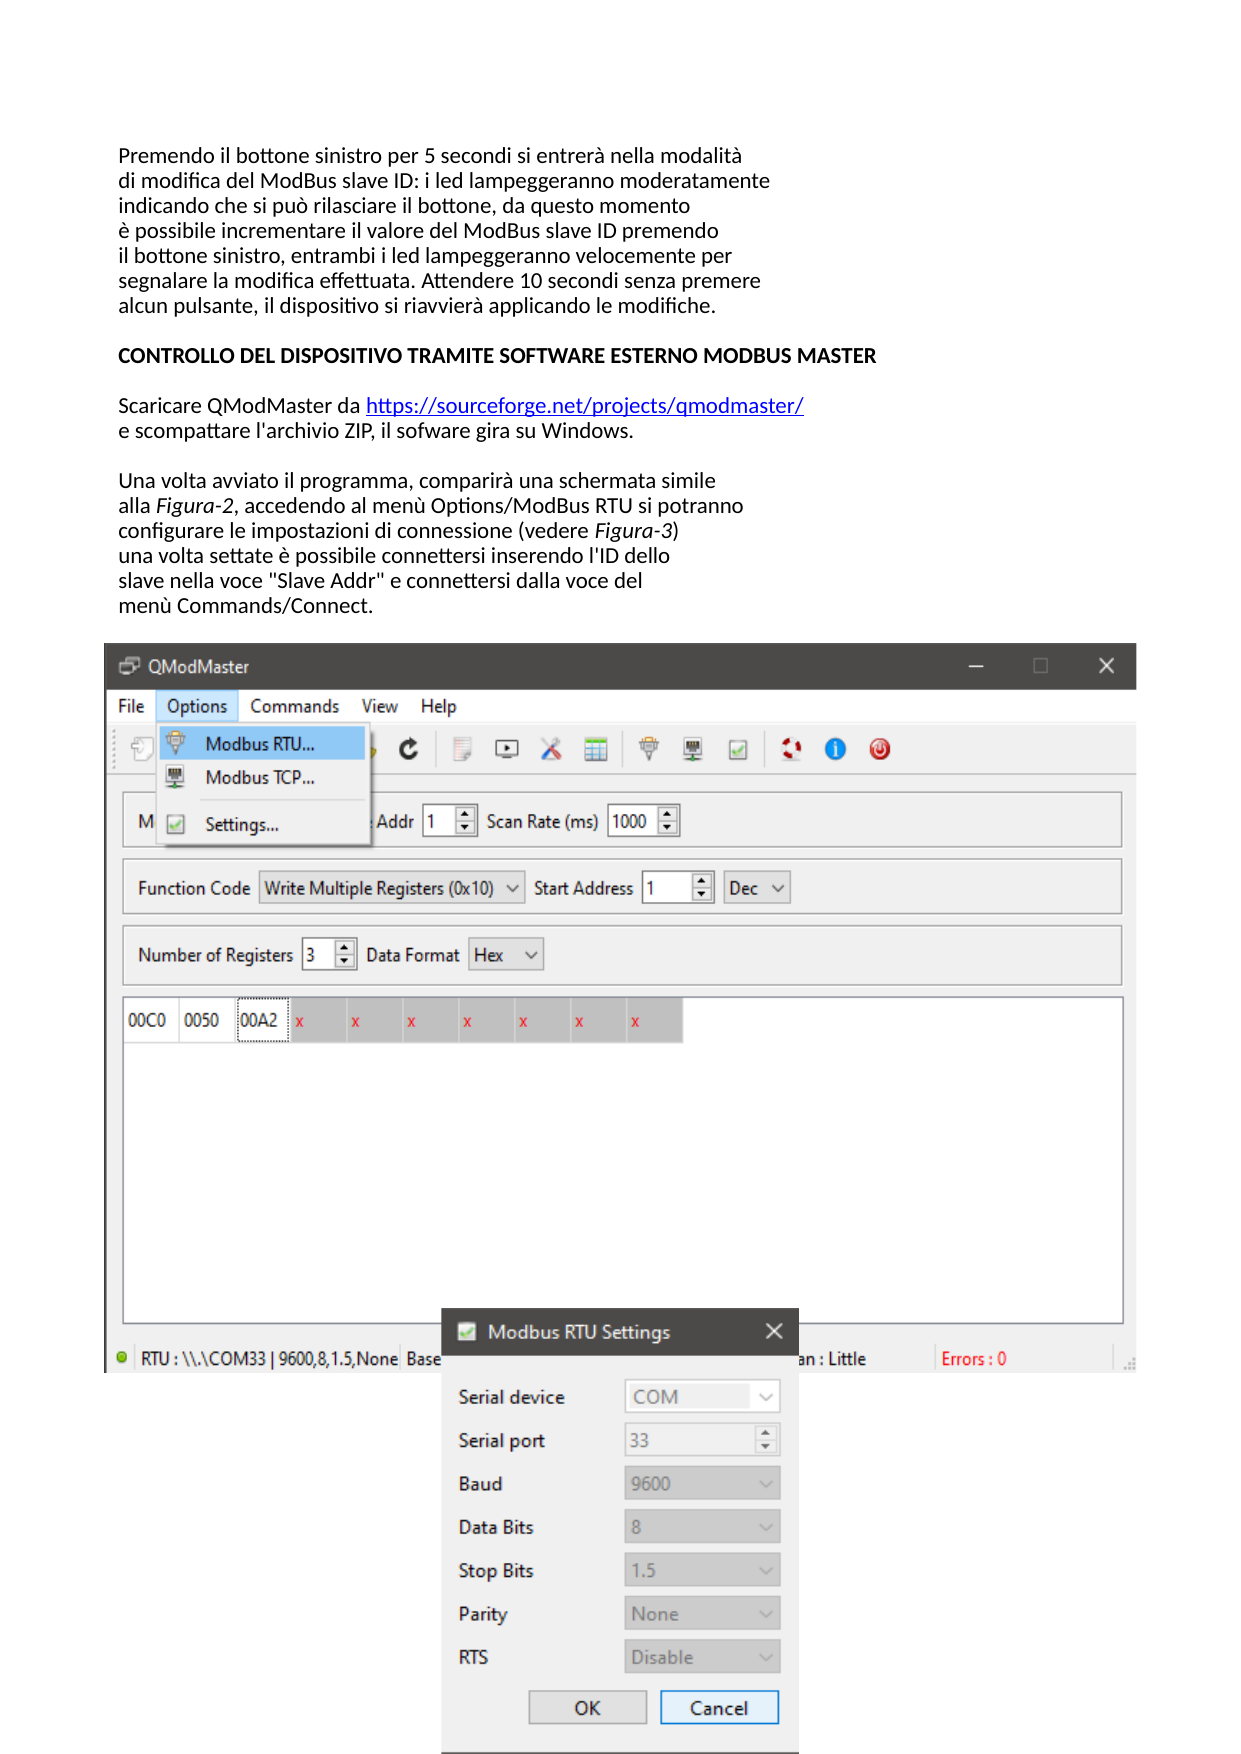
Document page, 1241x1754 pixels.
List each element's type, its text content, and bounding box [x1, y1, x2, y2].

picture [104, 643, 1137, 1754]
text CONTROLLO DEL DISPOSITIVO TRAMITE SOFTWARE ESTERNO MODBUS MASTER [118, 343, 1122, 368]
text Una volta avviato il programma, comparirà una schermata simile [118, 468, 1122, 493]
text alla Figura-2, accedendo al menù Options/ModBus RTU si potranno [118, 493, 1122, 518]
text di modifica del ModBus slave ID: i led lampeggeranno moderatamente [118, 168, 1122, 193]
text slave nella voce "Slave Addr" e connettersi dalla voce del [118, 568, 1122, 593]
text menù Commands/Connect. [118, 593, 1122, 618]
text una volta settate è possibile connettersi inserendo l'ID dello [118, 543, 1122, 568]
text Scaricare QModMaster da https://sourceforge.net/projects/qmodmaster/ [118, 393, 1122, 418]
text indicando che si può rilasciare il bottone, da questo momento [118, 193, 1122, 218]
text configurare le impostazioni di connessione (vedere Figura-3) [118, 518, 1122, 543]
text alcun pulsante, il dispositivo si riavvierà applicando le modifiche. [118, 293, 1122, 318]
text segnalare la modifica effettuata. Attendere 10 secondi senza premere [118, 268, 1122, 293]
text e scompattare l'archivio ZIP, il sofware gira su Windows. [118, 418, 1122, 443]
text Premendo il bottone sinistro per 5 secondi si entrerà nella modalità [118, 143, 1122, 168]
text il bottone sinistro, entrambi i led lampeggeranno velocemente per [118, 243, 1122, 268]
text è possibile incrementare il valore del ModBus slave ID premendo [118, 218, 1122, 243]
